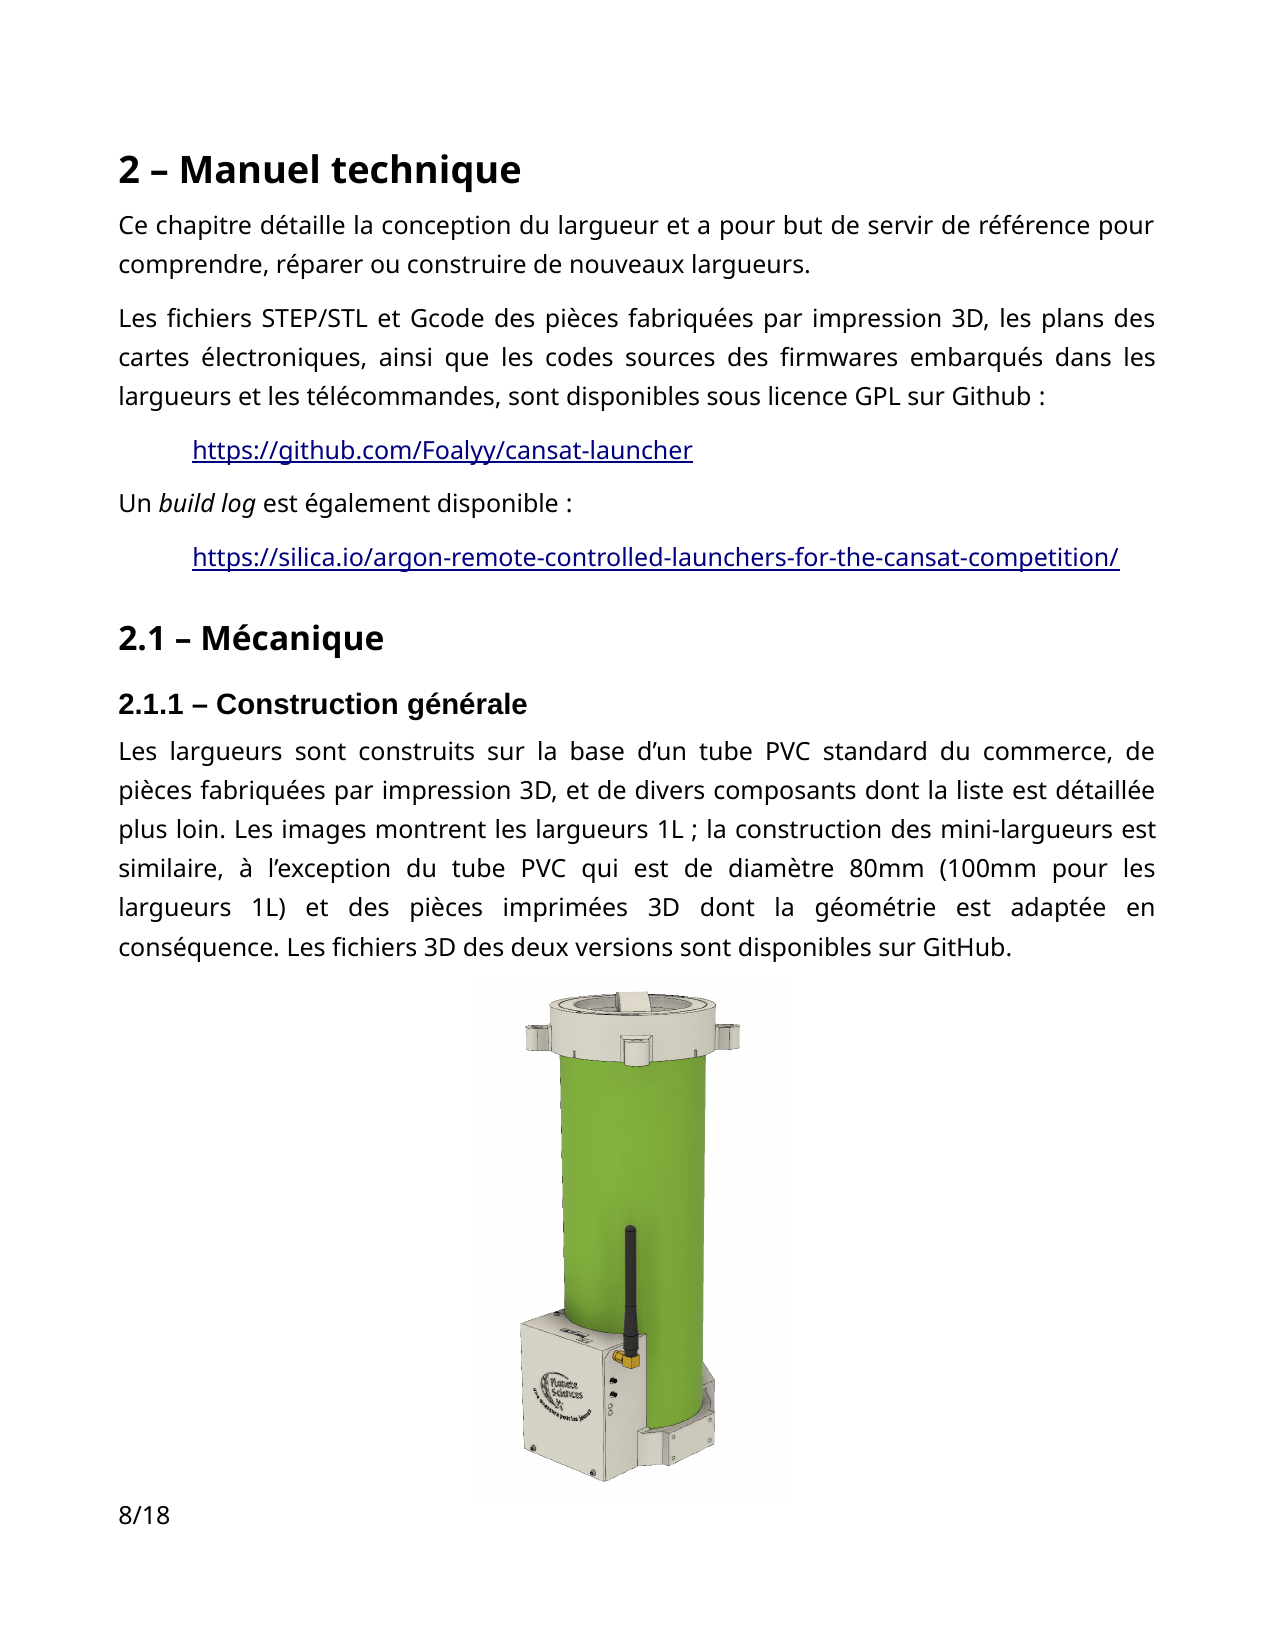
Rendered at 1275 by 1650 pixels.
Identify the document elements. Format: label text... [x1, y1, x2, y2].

subtitle 2 – Manuel technique [118, 143, 1157, 195]
text https://github.com/Foalyy/cansat-launcher [118, 432, 1157, 466]
subtitle 2.1 – Mécanique [118, 614, 1157, 660]
text Un build log est également disponible : [118, 486, 1157, 520]
text Les largueurs sont construits sur la base d’un tube PVC standard du commerce, de pièces fabriquées par impression 3D, et de divers composants dont la liste est détaillée plus loin. Les images montrent les largueurs 1L ; la construction des mini-largueurs est similaire, à l’exception du tube PVC qui est de diamètre 80mm (100mm pour les largueurs 1L) et des pièces imprimées 3D dont la géométrie est adaptée en conséquence. Les fichiers 3D des deux versions sont disponibles sur GitHub. [118, 733, 1157, 963]
text https://silica.io/argon-remote-controlled-launchers-for-the-cansat-competition/ [118, 540, 1157, 574]
text Ce chapitre détaille la conception du largueur et a pour but de servir de référence pour comprendre, réparer ou construire de nouveaux largueurs. [118, 207, 1157, 281]
picture [471, 976, 797, 1502]
text Les fichiers STEP/STL et Gcode des pièces fabriquées par impression 3D, les plans des cartes électroniques, ainsi que les codes sources des firmwares embarqués dans les largueurs et les télécommandes, sont disponibles sous licence GPL sur Github : [118, 300, 1157, 413]
subtitle 2.1.1 – Construction générale [118, 687, 1157, 721]
